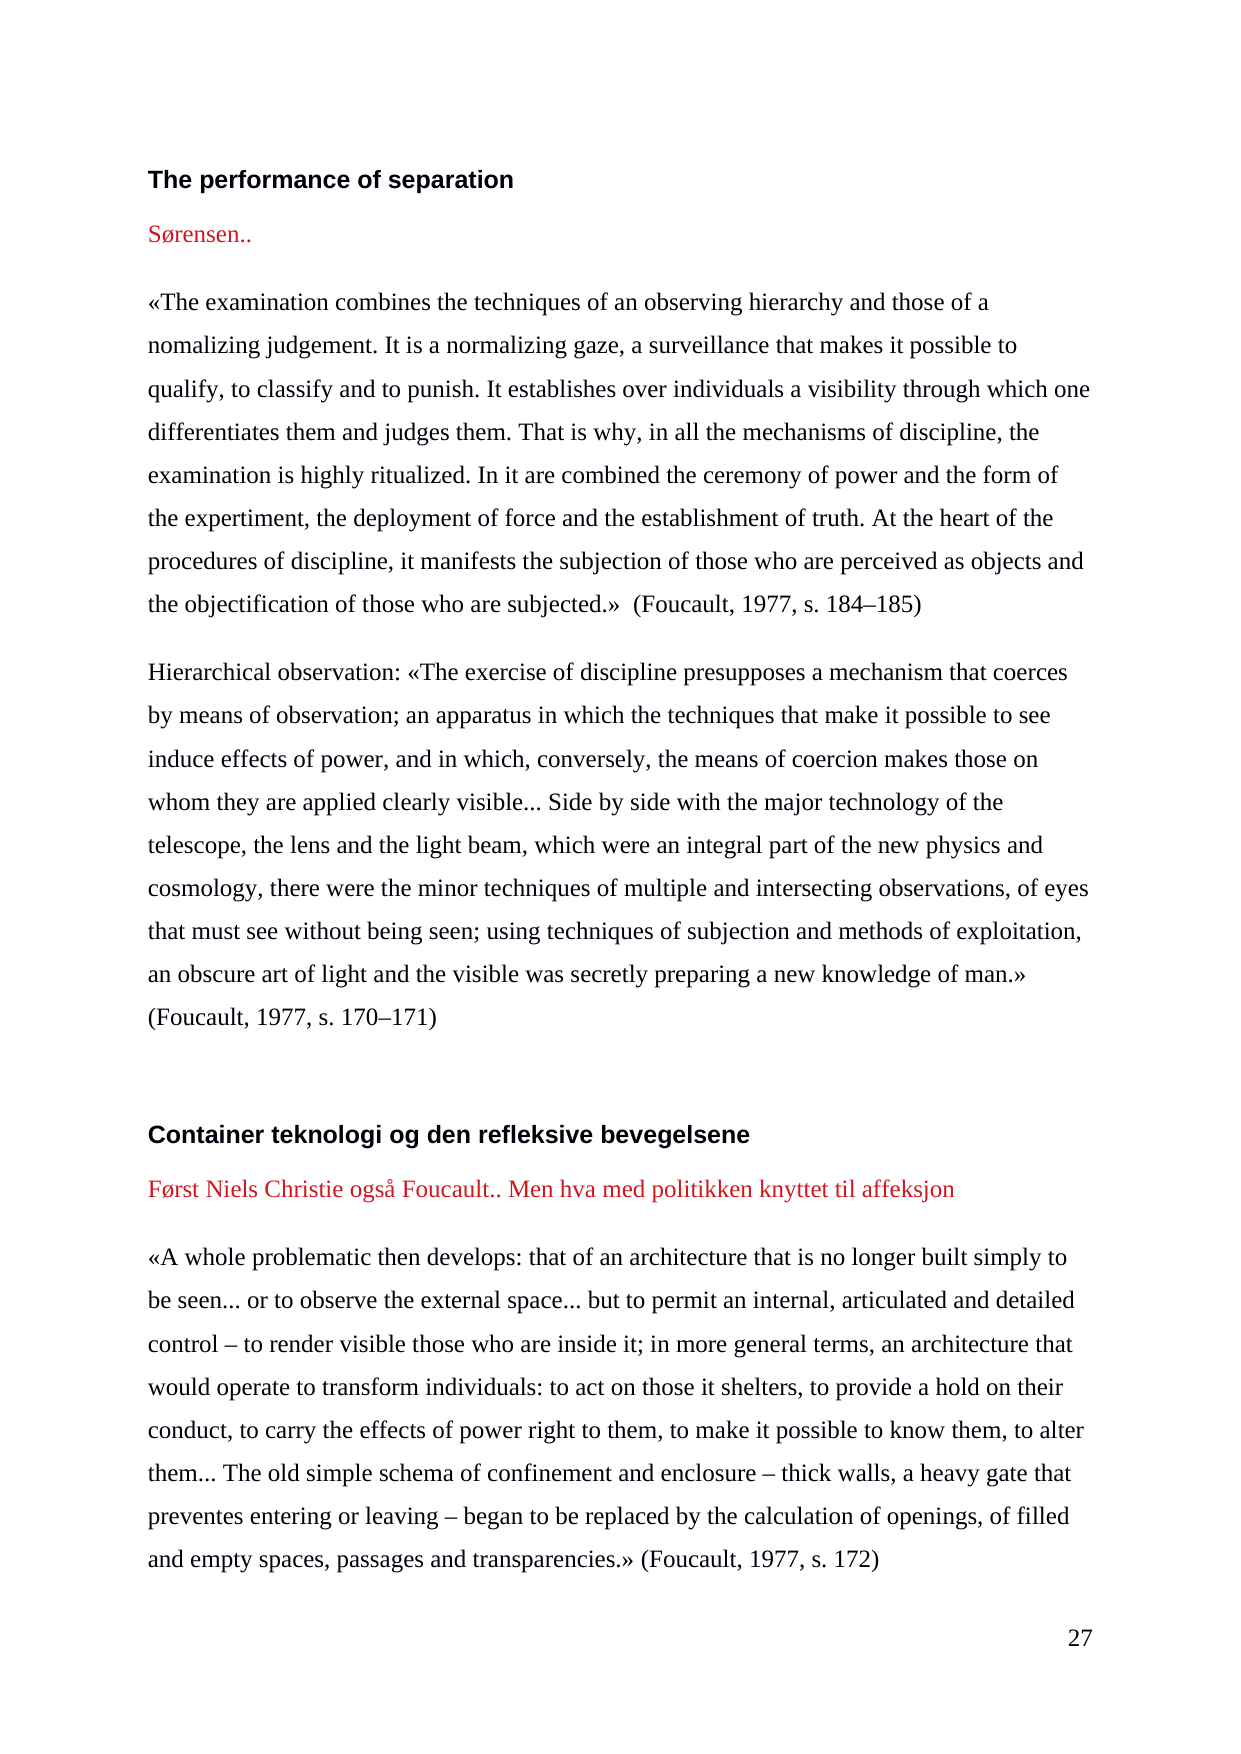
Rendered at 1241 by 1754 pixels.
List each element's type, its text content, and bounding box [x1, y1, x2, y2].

text «The examination combines the techniques of an observing hierarchy and those of a nomalizing judgement. It is a normalizing gaze, a surveillance that makes it possible to qualify, to classify and to punish. It establishes over individuals a visibility through which one differentiates them and judges them. That is why, in all the mechanisms of discipline, the examination is highly ritualized. In it are combined the ceremony of power and the form of the expertiment, the deployment of force and the establishment of truth. At the heart of the procedures of discipline, it manifests the subjection of those who are perceived as objects and the objectification of those who are subjected.» (Foucault, 1977, s. 184–185) [148, 287, 1092, 618]
text The performance of separation [148, 165, 1092, 194]
text Container teknologi og den refleksive bevegelsene [148, 1121, 1092, 1149]
text Hierarchical observation: «The exercise of discipline presupposes a mechanism that coerces by means of observation; an apparatus in which the techniques that make it possible to see induce effects of power, and in which, conversely, the means of coercion makes those on whom they are applied clearly visible... Side by side with the major technology of the telescope, the lens and the light beam, which were an integral part of the new physics and cosmology, there were the minor techniques of multiple and intersecting observations, of eyes that must see without being seen; using techniques of subjection and methods of exploitation, an obscure art of light and the visible was secretly preparing a new knowledge of man.» (Foucault, 1977, s. 170–171) [148, 657, 1092, 1031]
text «A whole problematic then develops: that of an architecture that is no longer built simply to be seen... or to observe the external space... but to permit an internal, articulated and detailed control – to render visible those who are inside it; in more general terms, an architecture that would operate to transform individuals: to act on those it shelters, to provide a hold on their conduct, to carry the effects of power right to them, to make it possible to know them, to alter them... The old simple schema of confinement and enclosure – thick walls, a heavy gate that preventes entering or leaving – began to be replaced by the calculation of openings, of filled and empty spaces, passages and transparencies.» (Foucault, 1977, s. 172) [148, 1242, 1092, 1573]
text Sørensen.. [148, 219, 1092, 248]
text Først Niels Christie også Foucault.. Men hva med politikken knyttet til affeksjon [148, 1174, 1092, 1203]
